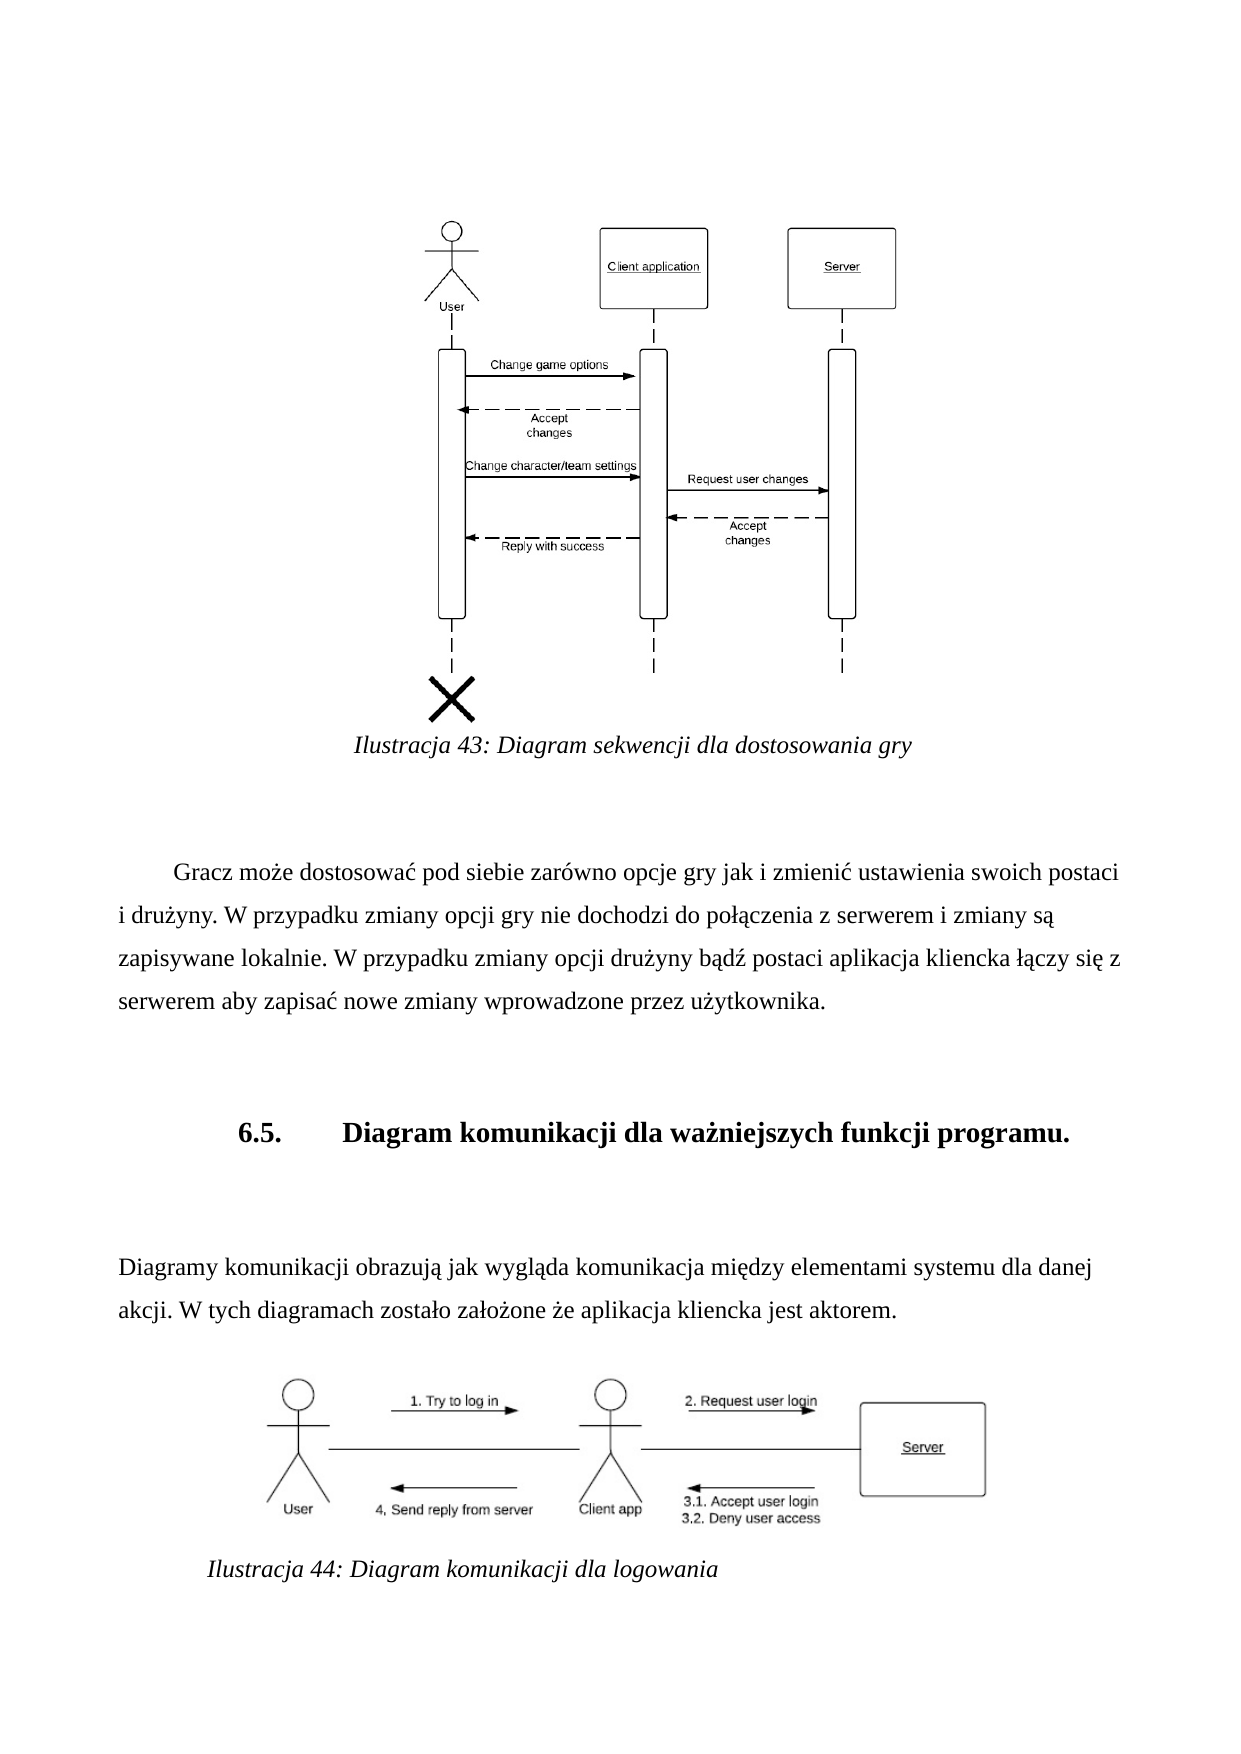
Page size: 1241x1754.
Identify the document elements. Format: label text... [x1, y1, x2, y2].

text Ilustracja 43: Diagram sekwencji dla dostosowania gry [354, 217, 962, 759]
picture [206, 1338, 1034, 1554]
text Diagramy komunikacji obrazują jak wygląda komunikacja między elementami systemu dla danej akcji. W tych diagramach zostało założone że aplikacja kliencka jest aktorem. [118, 1252, 1122, 1324]
list Diagram komunikacji dla ważniejszych funkcji programu. [231, 1115, 1122, 1149]
picture [384, 204, 932, 731]
text Gracz może dostosować pod siebie zarówno opcje gry jak i zmienić ustawienia swoich postaci i drużyny. W przypadku zmiany opcji gry nie dochodzi do połączenia z serwerem i zmiany są zapisywane lokalnie. W przypadku zmiany opcji drużyny bądź postaci aplikacja kliencka łączy się z serwerem aby zapisać nowe zmiany wprowadzone przez użytkownika. [118, 857, 1122, 1015]
text Ilustracja 44: Diagram komunikacji dla logowania [207, 1554, 1033, 1583]
